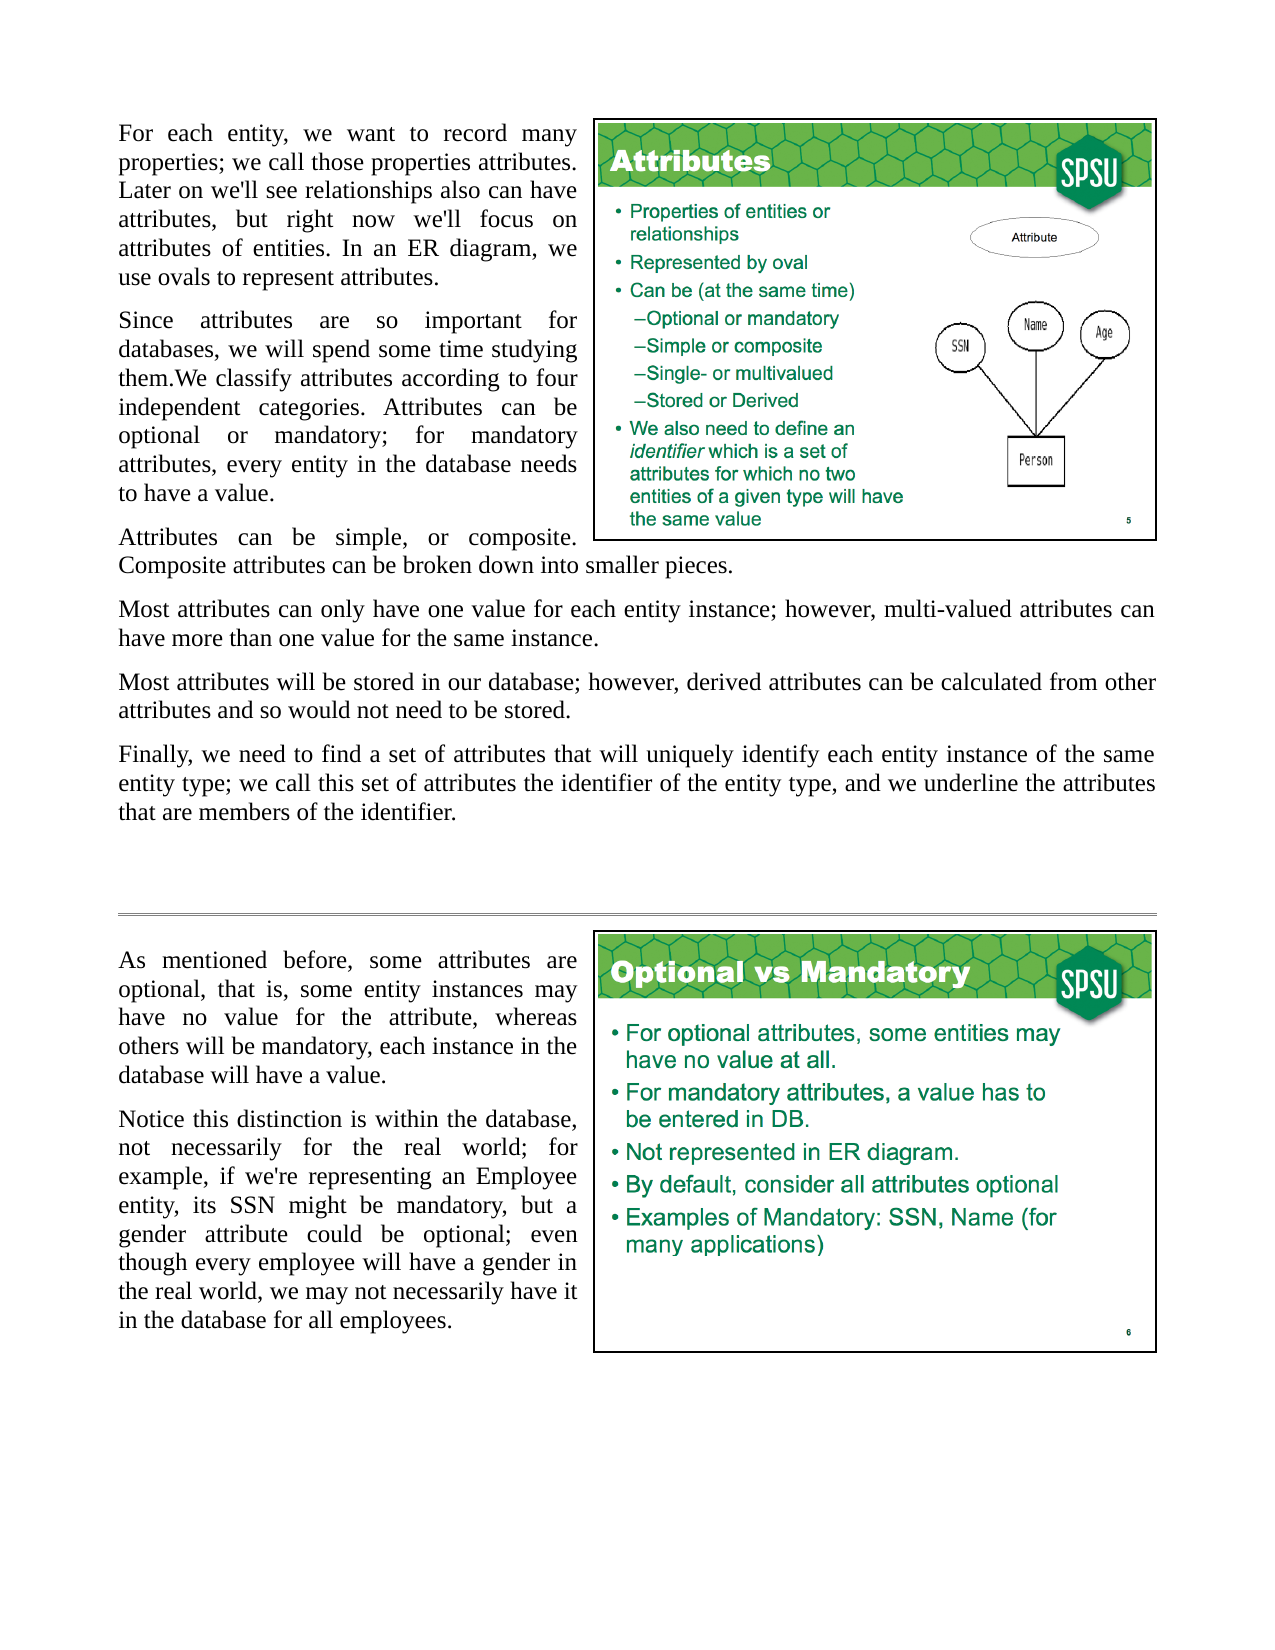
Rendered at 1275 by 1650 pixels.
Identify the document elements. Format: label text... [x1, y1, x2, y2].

text Since attributes are so important for databases, we will spend some time studying them.We classify attributes according to four independent categories. Attributes can be optional or mandatory; for mandatory attributes, every entity in the database needs to have a value. [118, 306, 593, 507]
text Most attributes can only have one value for each entity instance; however, multi-valued attributes can have more than one value for the same instance. [118, 594, 1157, 652]
text Attributes can be simple, or composite. Composite attributes can be broken down into smaller pieces. [118, 522, 1157, 579]
text As mentioned before, some attributes are optional, that is, some entity instances may have no value for the attribute, whereas others will be mandatory, each instance in the database will have a value. [118, 945, 593, 1089]
picture [598, 123, 1152, 536]
picture [598, 934, 1152, 1348]
text [595, 120, 1155, 539]
text Most attributes will be stored in our database; however, derived attributes can be calculated from other attributes and so would not need to be stored. [118, 667, 1157, 724]
text For each entity, we want to record many properties; we call those properties attributes. Later on we'll see relationships also can have attributes, but right now we'll focus on attributes of entities. In an ER diagram, we use ovals to represent attributes. [118, 118, 593, 291]
text Finally, we need to find a set of attributes that will uniquely identify each entity instance of the same entity type; we call this set of attributes the identifier of the entity type, and we underline the attributes that are members of the identifier. [118, 739, 1157, 826]
text Notice this distinction is within the database, not necessarily for the real world; for example, if we're representing an Employee entity, its SSN might be mandatory, but a gender attribute could be optional; even though every employee will have a gender in the real world, we may not necessarily have it in the database for all employees. [118, 1104, 593, 1334]
